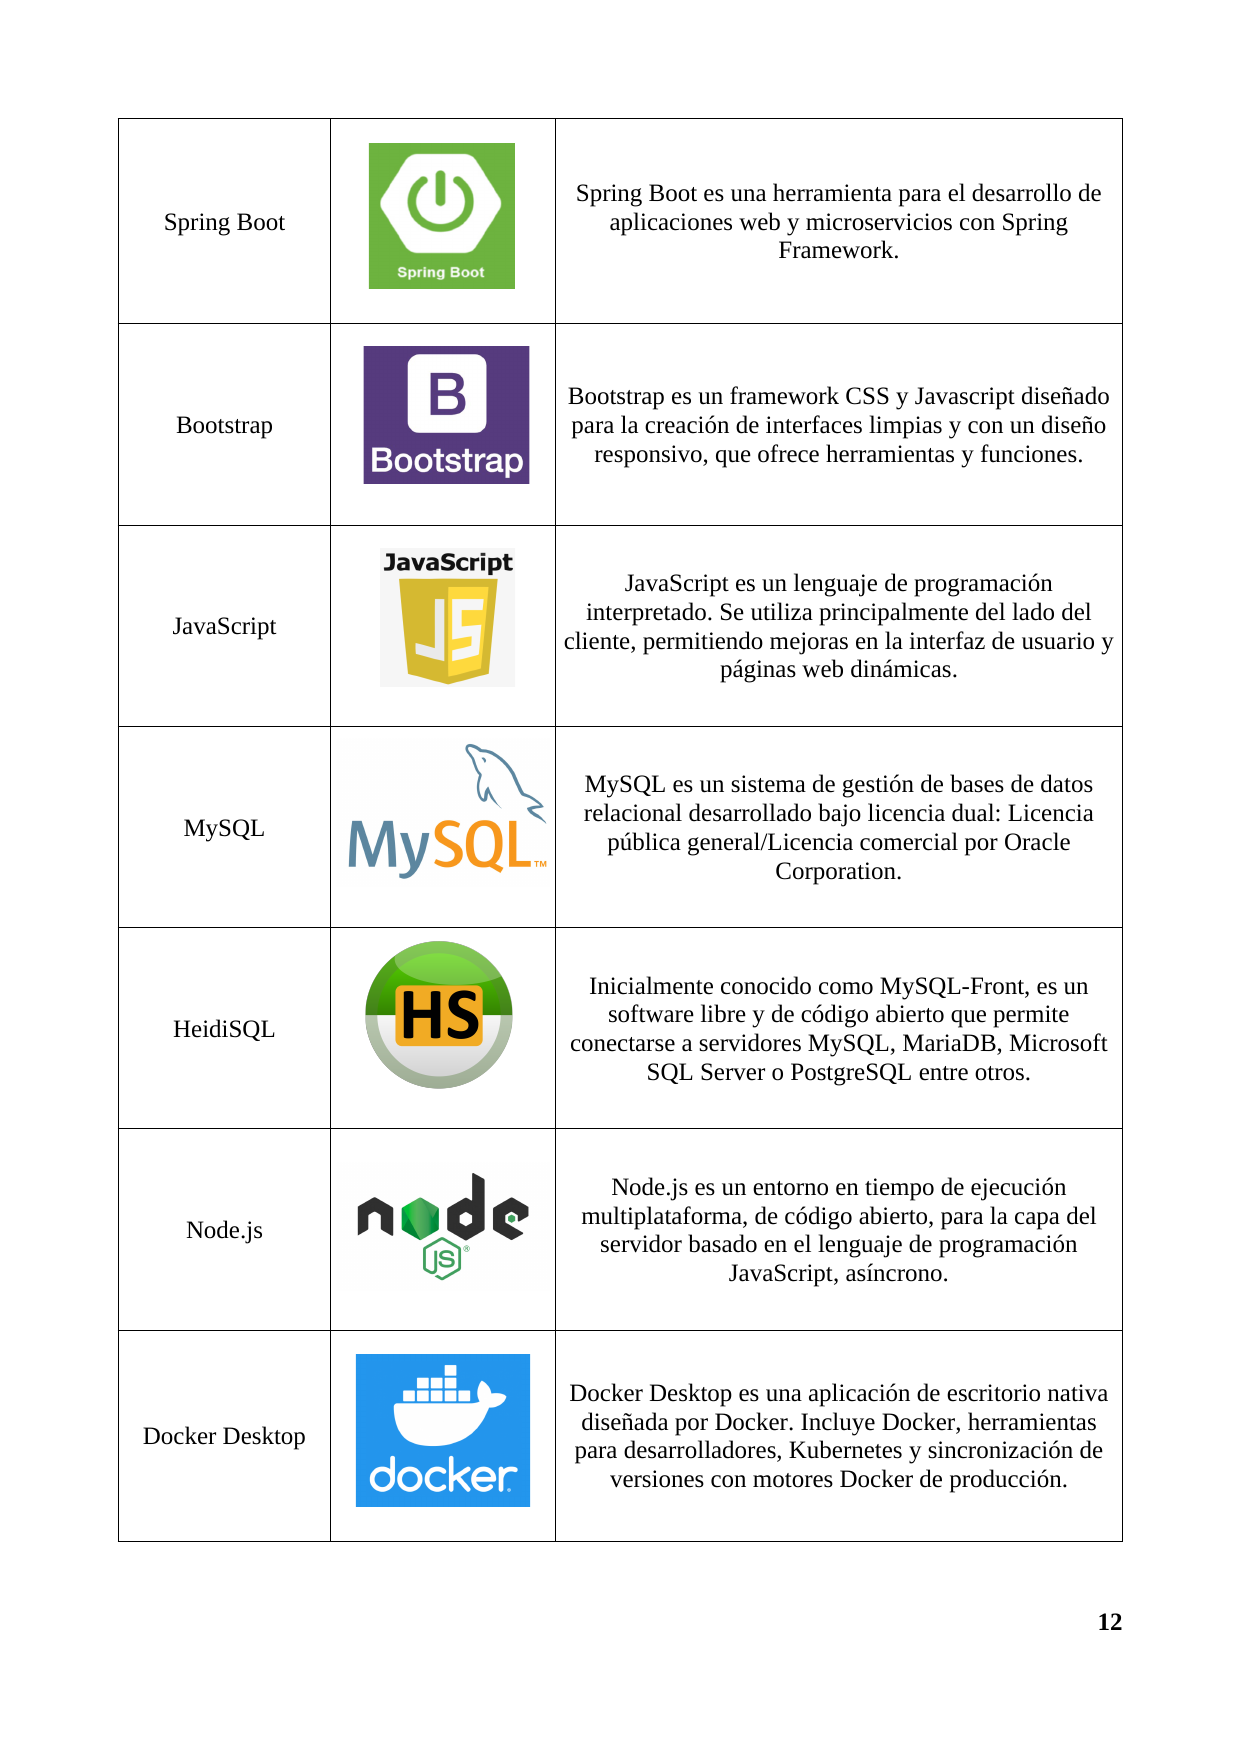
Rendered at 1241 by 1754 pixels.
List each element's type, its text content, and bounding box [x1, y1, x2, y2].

picture [336, 738, 550, 887]
picture [368, 143, 515, 289]
table_cell Inicialmente conocido como MySQL-Front, es un software libre y de código abierto que permite conectarse a servidores MySQL, MariaDB, Microsoft SQL Server o PostgreSQL entre otros. [556, 928, 1122, 1128]
picture [355, 1354, 530, 1507]
table_cell MySQL es un sistema de gestión de bases de datos relacional desarrollado bajo licencia dual: Licencia pública general/Licencia comercial por Oracle Corporation. [556, 727, 1122, 927]
table_cell [331, 928, 555, 1128]
picture [380, 548, 516, 687]
table_cell JavaScript [119, 526, 330, 726]
table_cell [331, 526, 555, 726]
table_cell [331, 1129, 555, 1329]
picture [365, 941, 513, 1089]
table_cell [331, 119, 555, 323]
table_cell [331, 1331, 555, 1541]
table_cell JavaScript es un lenguaje de programación interpretado. Se utiliza principalmente del lado del cliente, permitiendo mejoras en la interfaz de usuario y páginas web dinámicas. [556, 526, 1122, 726]
table_cell Spring Boot [119, 119, 330, 323]
picture [363, 346, 530, 484]
table_cell Bootstrap es un framework CSS y Javascript diseñado para la creación de interfaces limpias y con un diseño responsivo, que ofrece herramientas y funciones. [556, 324, 1122, 524]
table_cell Spring Boot es una herramienta para el desarrollo de aplicaciones web y microservicios con Spring Framework. [556, 119, 1122, 323]
table_cell [331, 324, 555, 524]
table_cell Node.js [119, 1129, 330, 1329]
table_cell MySQL [119, 727, 330, 927]
table_cell Docker Desktop [119, 1331, 330, 1541]
table_cell Bootstrap [119, 324, 330, 524]
picture [336, 1162, 550, 1291]
table_cell HeidiSQL [119, 928, 330, 1128]
table_cell [331, 727, 555, 927]
table_cell Docker Desktop es una aplicación de escritorio nativa diseñada por Docker. Incluye Docker, herramientas para desarrolladores, Kubernetes y sincronización de versiones con motores Docker de producción. [556, 1331, 1122, 1541]
table_cell Node.js es un entorno en tiempo de ejecución multiplataforma, de código abierto, para la capa del servidor basado en el lenguaje de programación JavaScript, asíncrono. [556, 1129, 1122, 1329]
